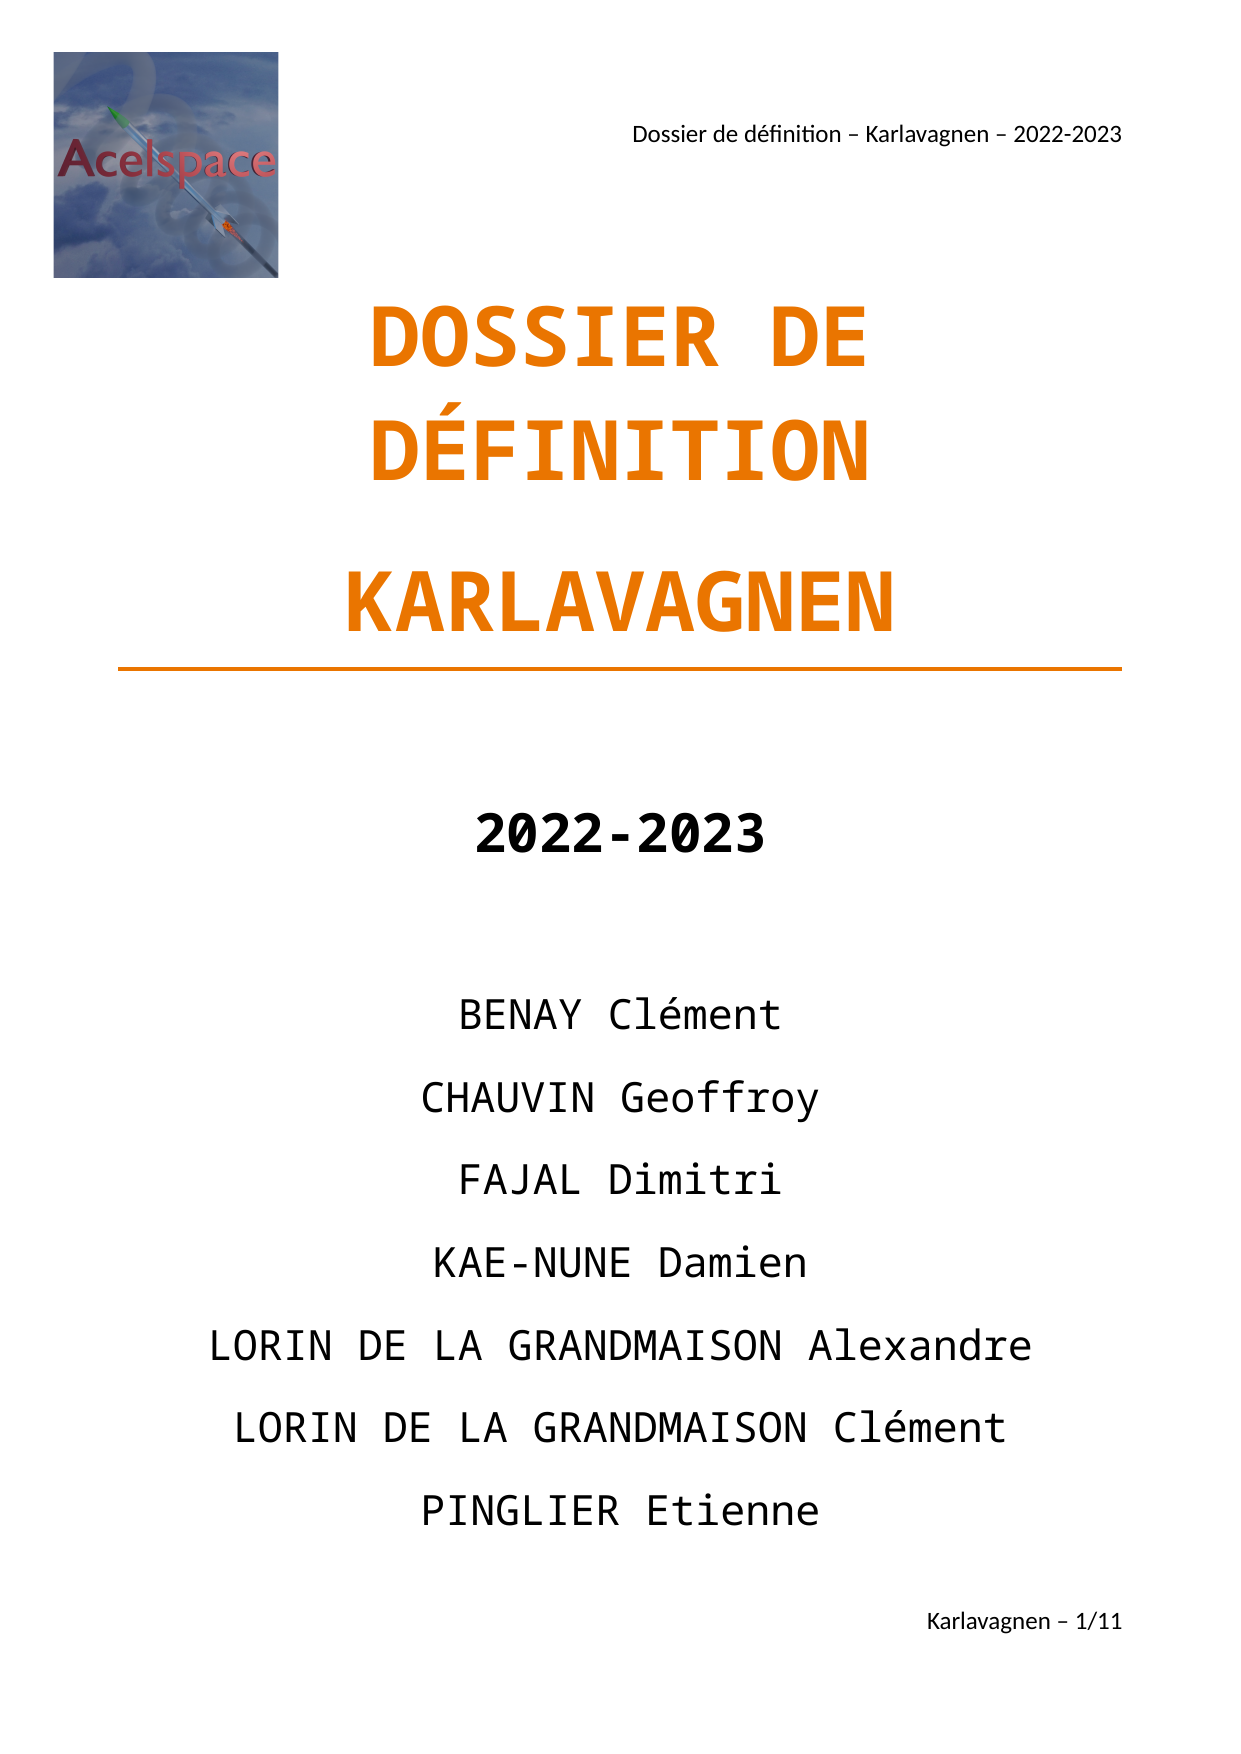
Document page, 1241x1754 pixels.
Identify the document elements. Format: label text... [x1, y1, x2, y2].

text PINGLIER Etienne [118, 1481, 1122, 1538]
text KAE-NUNE Damien [118, 1233, 1122, 1289]
title Karlavagnen [118, 530, 1122, 667]
text LORIN DE LA GRANDMAISON Clément [118, 1398, 1122, 1455]
text FAJAL Dimitri [118, 1150, 1122, 1207]
text CHAUVIN Geoffroy [118, 1067, 1122, 1124]
text LORIN DE LA GRANDMAISON Alexandre [118, 1316, 1122, 1372]
text BENAY Clément [118, 985, 1122, 1041]
picture [53, 52, 279, 278]
title Dossier de définition [118, 203, 1122, 504]
subtitle 2022-2023 [118, 794, 1122, 868]
